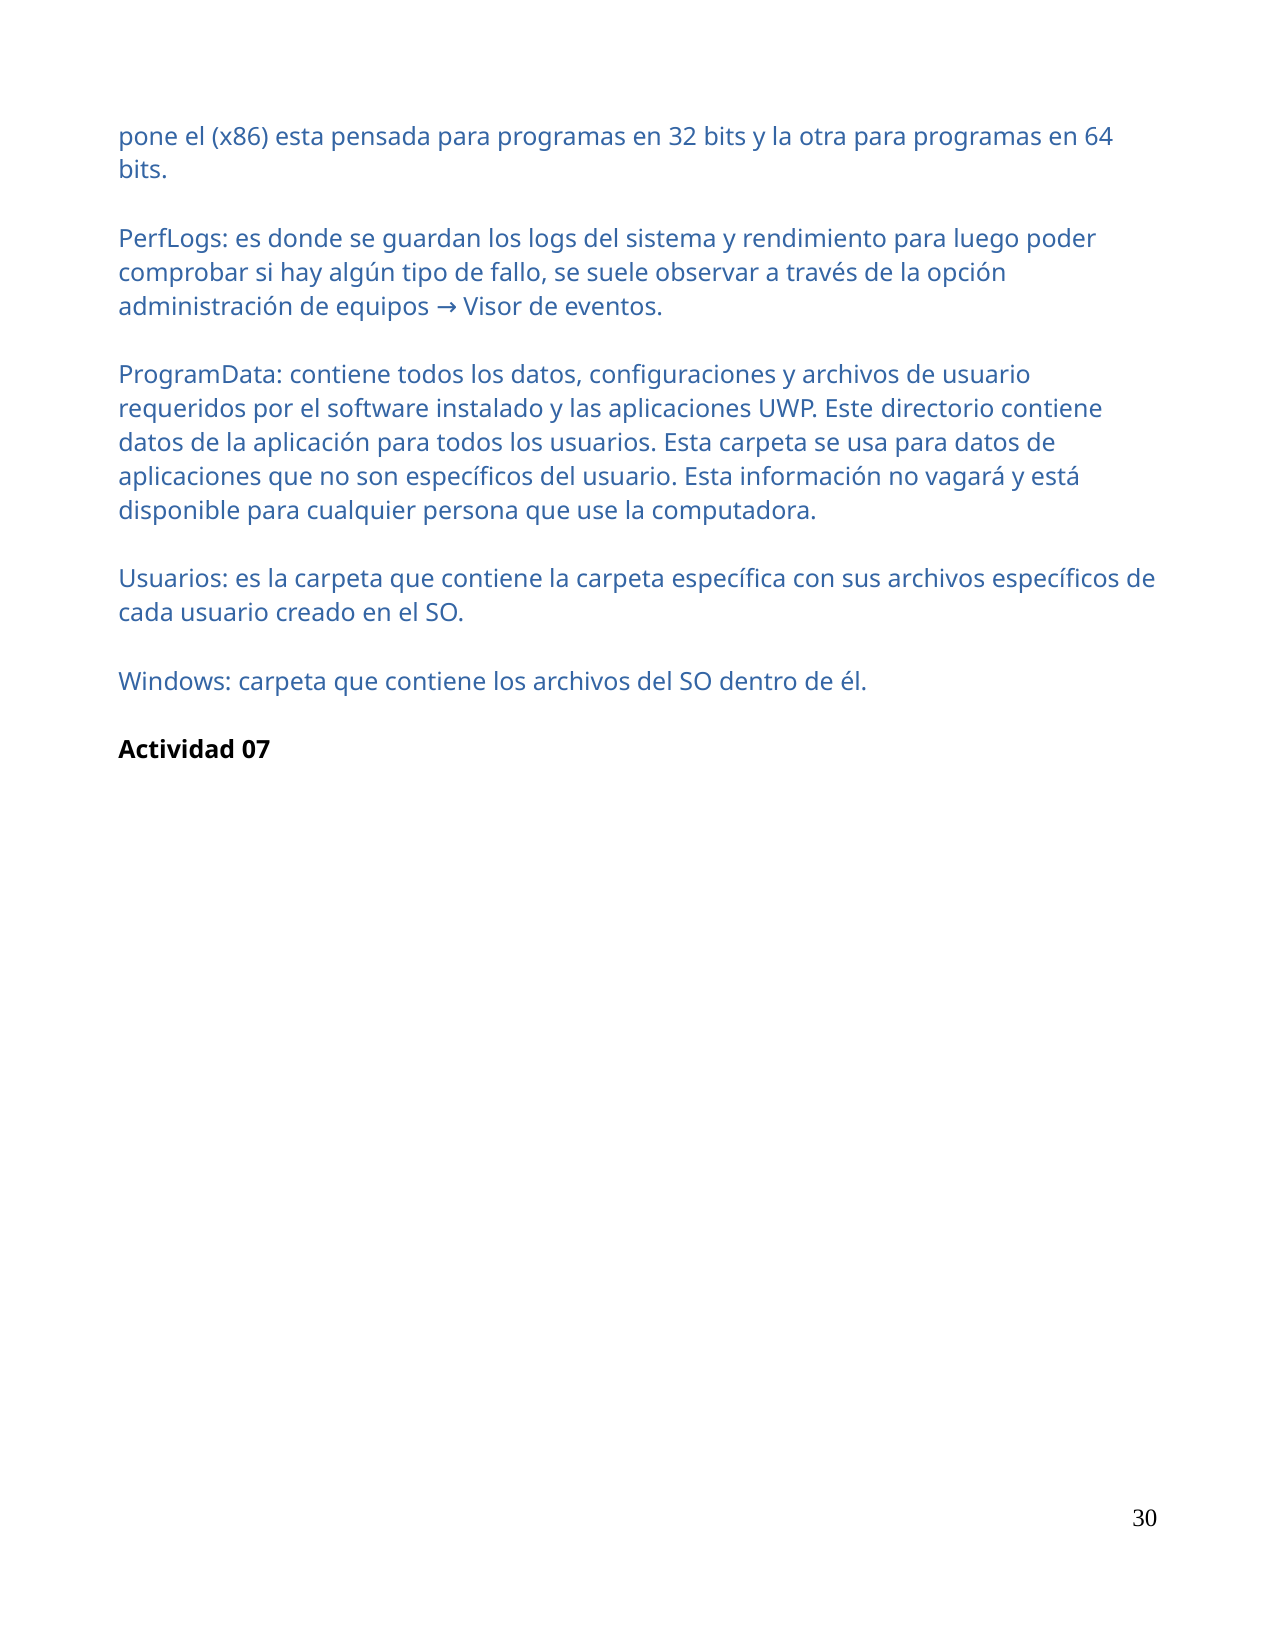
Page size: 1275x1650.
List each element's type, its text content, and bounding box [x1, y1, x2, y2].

text ProgramData: contiene todos los datos, configuraciones y archivos de usuario requeridos por el software instalado y las aplicaciones UWP. Este directorio contiene datos de la aplicación para todos los usuarios. Esta carpeta se usa para datos de aplicaciones que no son específicos del usuario. Esta información no vagará y está disponible para cualquier persona que use la computadora. [118, 357, 1157, 527]
text PerfLogs: es donde se guardan los logs del sistema y rendimiento para luego poder comprobar si hay algún tipo de fallo, se suele observar a través de la opción administración de equipos → Visor de eventos. [118, 220, 1157, 322]
text Usuarios: es la carpeta que contiene la carpeta específica con sus archivos específicos de cada usuario creado en el SO. [118, 561, 1157, 629]
text Windows: carpeta que contiene los archivos del SO dentro de él. [118, 663, 1157, 697]
text pone el (x86) esta pensada para programas en 32 bits y la otra para programas en 64 bits. [118, 118, 1157, 186]
text Actividad 07 [118, 731, 1157, 765]
